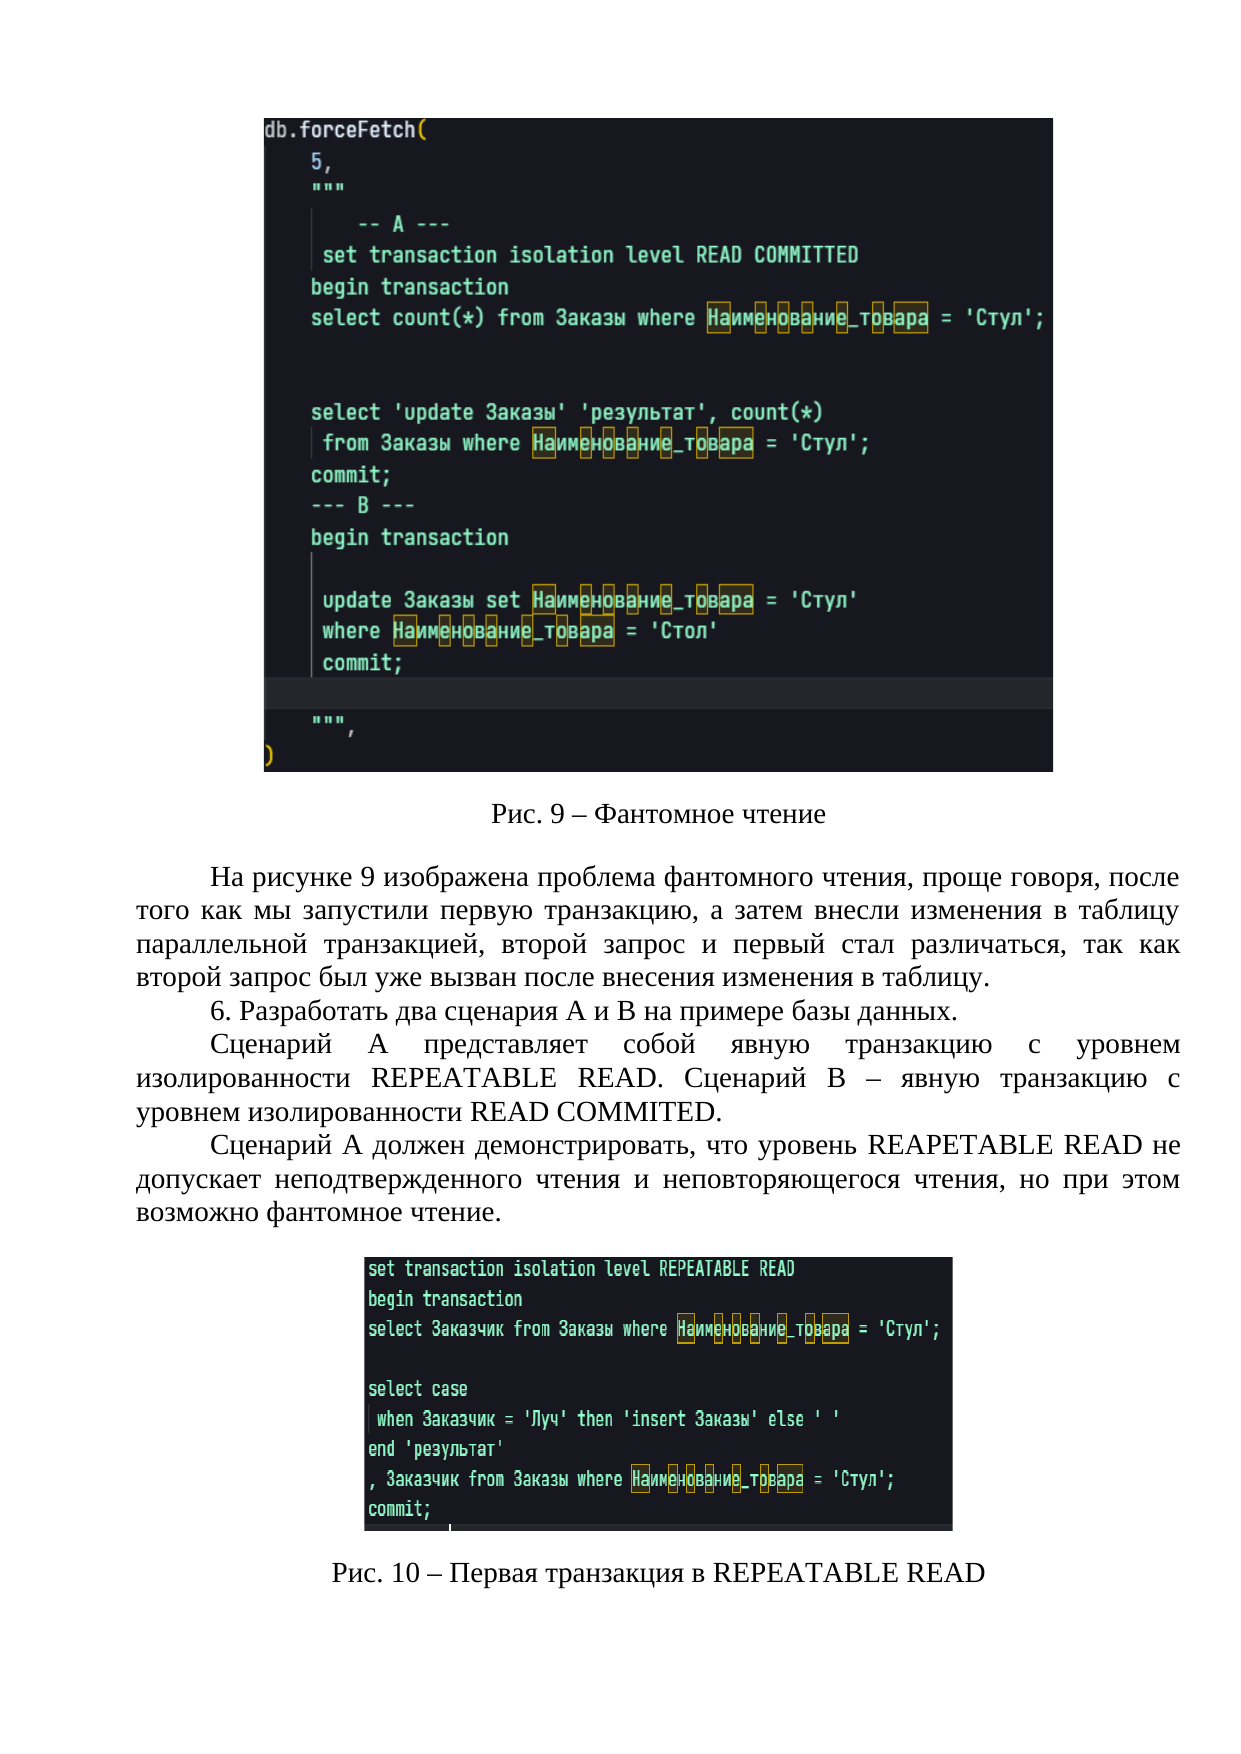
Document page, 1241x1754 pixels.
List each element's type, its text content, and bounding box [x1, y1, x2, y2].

picture [263, 118, 1054, 772]
text Рис. 10 – Первая транзакция в REPEATABLE READ [136, 1555, 1181, 1589]
text Рис. 9 – Фантомное чтение [136, 796, 1181, 830]
text 6. Разработать два сценария A и B на примере базы данных. [136, 993, 1181, 1027]
text Сценарий A представляет собой явную транзакцию с уровнем изолированности REPEATABLE READ. Сценарий B – явную транзакцию с уровнем изолированности READ COMMITED. [136, 1027, 1181, 1127]
text На рисунке 9 изображена проблема фантомного чтения, проще говоря, после того как мы запустили первую транзакцию, а затем внесли изменения в таблицу параллельной транзакцией, второй запрос и первый стал различаться, так как второй запрос был уже вызван после внесения изменения в таблицу. [136, 859, 1181, 993]
picture [364, 1257, 953, 1531]
text Сценарий A должен демонстрировать, что уровень REAPETABLE READ не допускает неподтвержденного чтения и неповторяющегося чтения, но при этом возможно фантомное чтение. [136, 1127, 1181, 1228]
